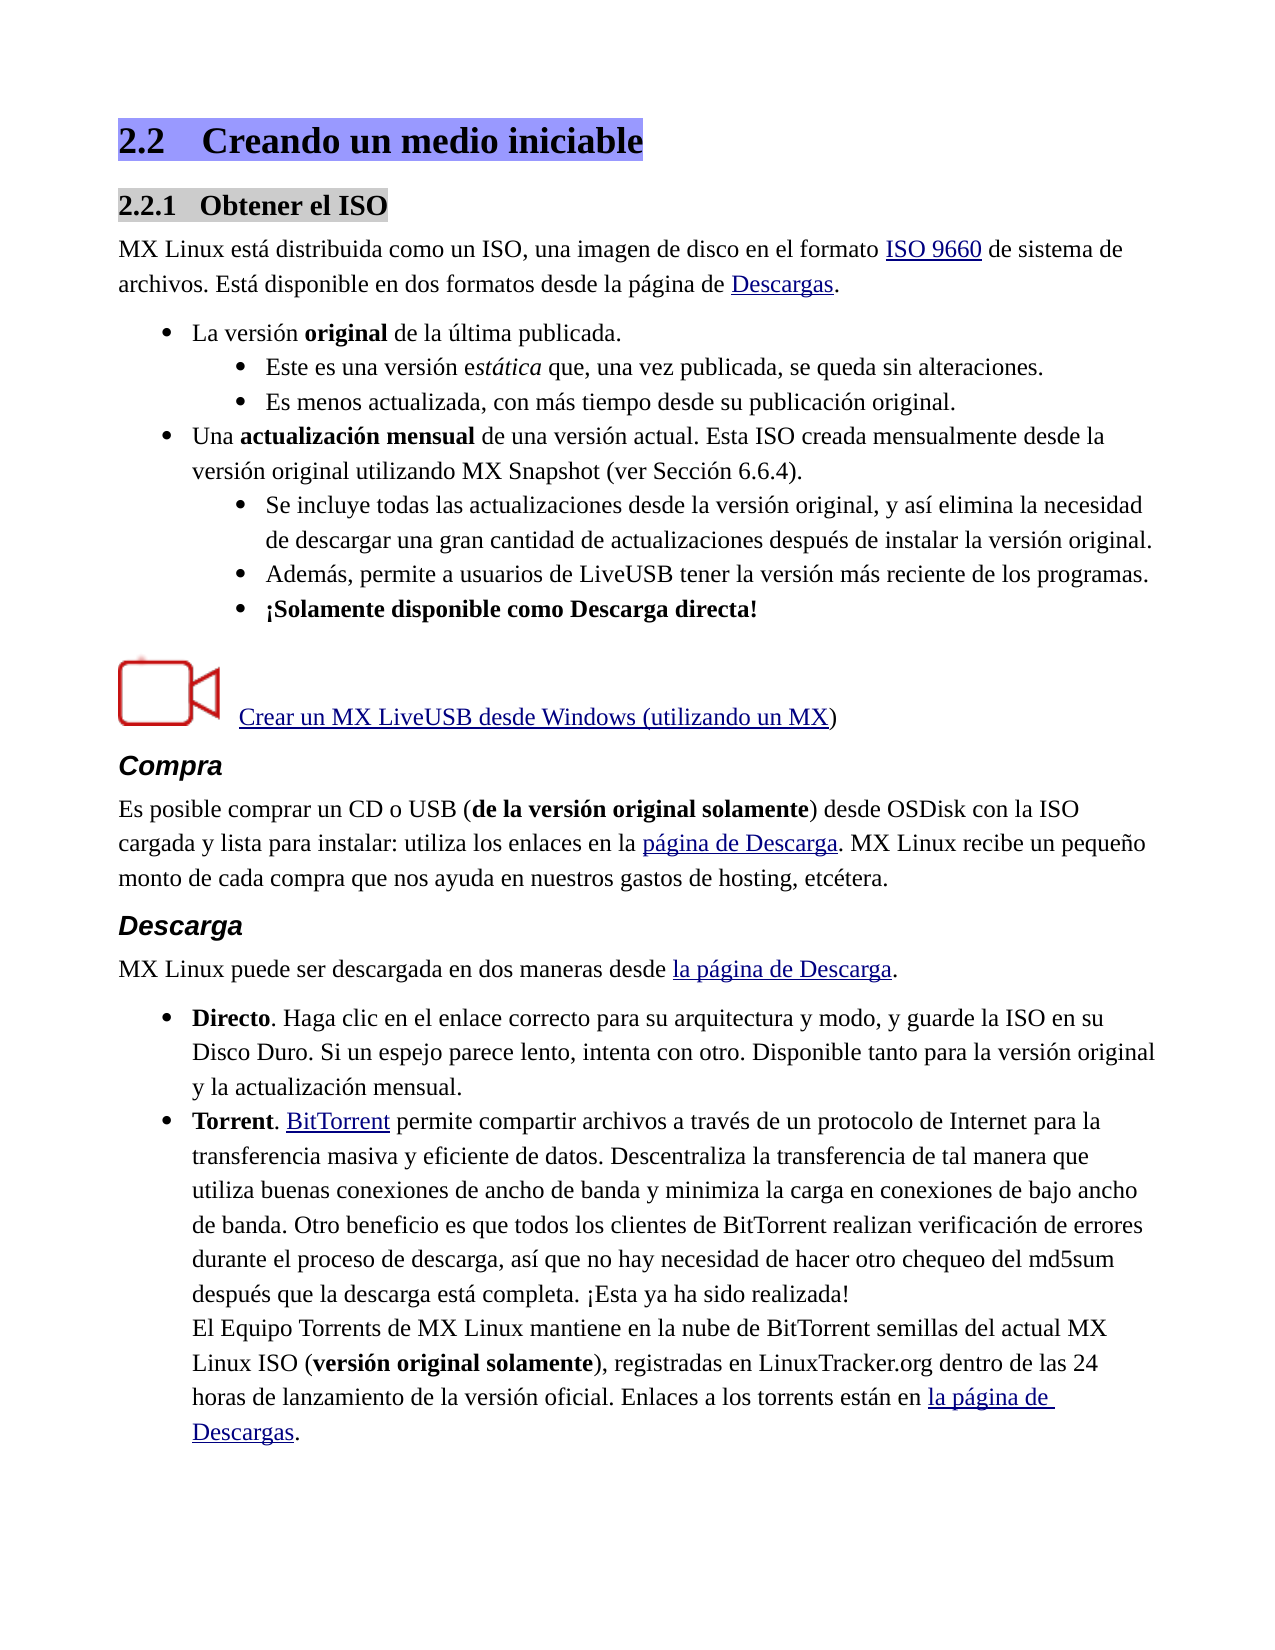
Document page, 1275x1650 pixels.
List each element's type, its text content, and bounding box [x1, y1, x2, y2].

list Es menos actualizada, con más tiempo desde su publicación original. [236, 387, 1157, 416]
subtitle 2.2.1 Obtener el ISO [388, 188, 1157, 222]
text Es posible comprar un CD o USB (de la versión original solamente) desde OSDisk con la ISO cargada y lista para instalar: utiliza los enlaces en la página de Descarga. MX Linux recibe un pequeño monto de cada compra que nos ayuda en nuestros gastos de hosting, etcétera. [118, 794, 1157, 891]
list Torrent. BitTorrent permite compartir archivos a través de un protocolo de Internet para la transferencia masiva y eficiente de datos. Descentraliza la transferencia de tal manera que utiliza buenas conexiones de ancho de banda y minimiza la carga en conexiones de bajo ancho de banda. Otro beneficio es que todos los clientes de BitTorrent realizan verificación de errores durante el proceso de descarga, así que no hay necesidad de hacer otro chequeo del md5sum después que la descarga está completa. ¡Esta ya ha sido realizada! [162, 1106, 1157, 1308]
text El Equipo Torrents de MX Linux mantiene en la nube de BitTorrent semillas del actual MX Linux ISO (versión original solamente), registradas en LinuxTracker.org dentro de las 24 horas de lanzamiento de la versión oficial. Enlaces a los torrents están en la página de Descargas. [192, 1313, 1157, 1446]
list Además, permite a usuarios de LiveUSB tener la versión más reciente de los programas. [236, 559, 1157, 588]
list Se incluye todas las actualizaciones desde la versión original, y así elimina la necesidad de descargar una gran cantidad de actualizaciones después de instalar la versión original. [236, 490, 1157, 553]
subtitle Descarga [118, 909, 1157, 941]
list Una actualización mensual de una versión actual. Esta ISO creada mensualmente desde la versión original utilizando MX Snapshot (ver Sección 6.6.4). [162, 421, 1157, 484]
list ¡Solamente disponible como Descarga directa! [236, 594, 1157, 622]
text Crear un MX LiveUSB desde Windows (utilizando un MX) [118, 643, 1157, 731]
list Este es una versión estática que, una vez publicada, se queda sin alteraciones. [236, 352, 1157, 381]
text MX Linux puede ser descargada en dos maneras desde la página de Descarga. [118, 954, 1157, 983]
subtitle 2.2 Creando un medio iniciable [643, 118, 1157, 161]
text MX Linux está distribuida como un ISO, una imagen de disco en el formato ISO 9660 de sistema de archivos. Está disponible en dos formatos desde la página de Descargas. [118, 234, 1157, 298]
list Directo. Haga clic en el enlace correcto para su arquitectura y modo, y guarde la ISO en su Disco Duro. Si un espejo parece lento, intenta con otro. Disponible tanto para la versión original y la actualización mensual. [162, 1003, 1157, 1101]
picture [118, 642, 220, 726]
list La versión original de la última publicada. [162, 318, 1157, 347]
subtitle Compra [118, 749, 1157, 781]
